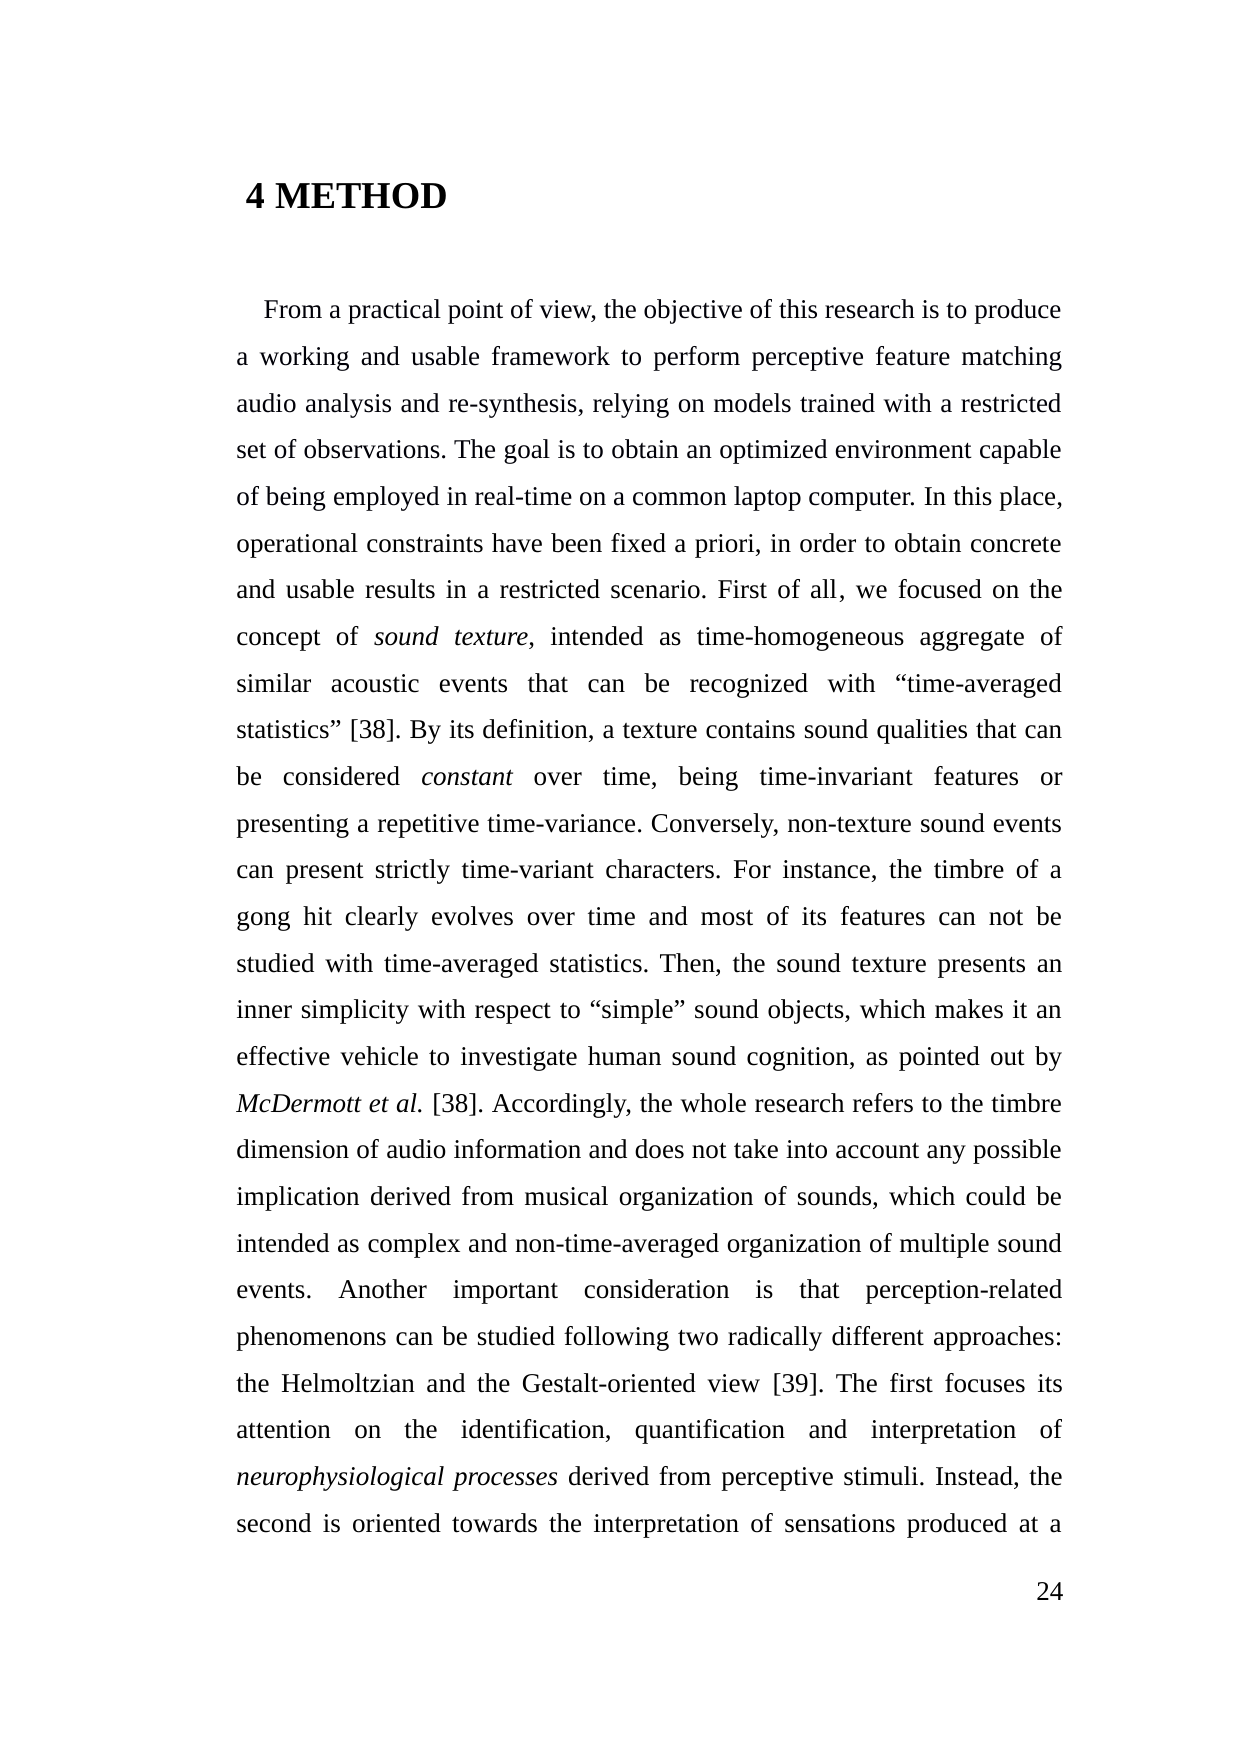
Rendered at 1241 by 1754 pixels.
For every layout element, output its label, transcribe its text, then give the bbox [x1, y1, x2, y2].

text From a practical point of view, the objective of this research is to produce a working and usable framework to perform perceptive feature matching audio analysis and re-synthesis, relying on models trained with a restricted set of observations. The goal is to obtain an optimized environment capable of being employed in real-time on a common laptop computer. In this place, operational constraints have been fixed a priori, in order to obtain concrete and usable results in a restricted scenario. First of all, we focused on the concept of sound texture, intended as time-homogeneous aggregate of similar acoustic events that can be recognized with “time-averaged statistics” [38]. By its definition, a texture contains sound qualities that can be considered constant over time, being time-invariant features or presenting a repetitive time-variance. Conversely, non-texture sound events can present strictly time-variant characters. For instance, the timbre of a gong hit clearly evolves over time and most of its features can not be studied with time-averaged statistics. Then, the sound texture presents an inner simplicity with respect to “simple” sound objects, which makes it an effective vehicle to investigate human sound cognition, as pointed out by McDermott et al. [38]. Accordingly, the whole research refers to the timbre dimension of audio information and does not take into account any possible implication derived from musical organization of sounds, which could be intended as complex and non-time-averaged organization of multiple sound events. Another important consideration is that perception-related phenomenons can be studied following two radically different approaches: the Helmoltzian and the Gestalt-oriented view [39]. The first focuses its attention on the identification, quantification and interpretation of neurophysiological processes derived from perceptive stimuli. Instead, the second is oriented towards the interpretation of sensations produced at a [236, 294, 1063, 1538]
subtitle METHOD [236, 173, 1063, 216]
